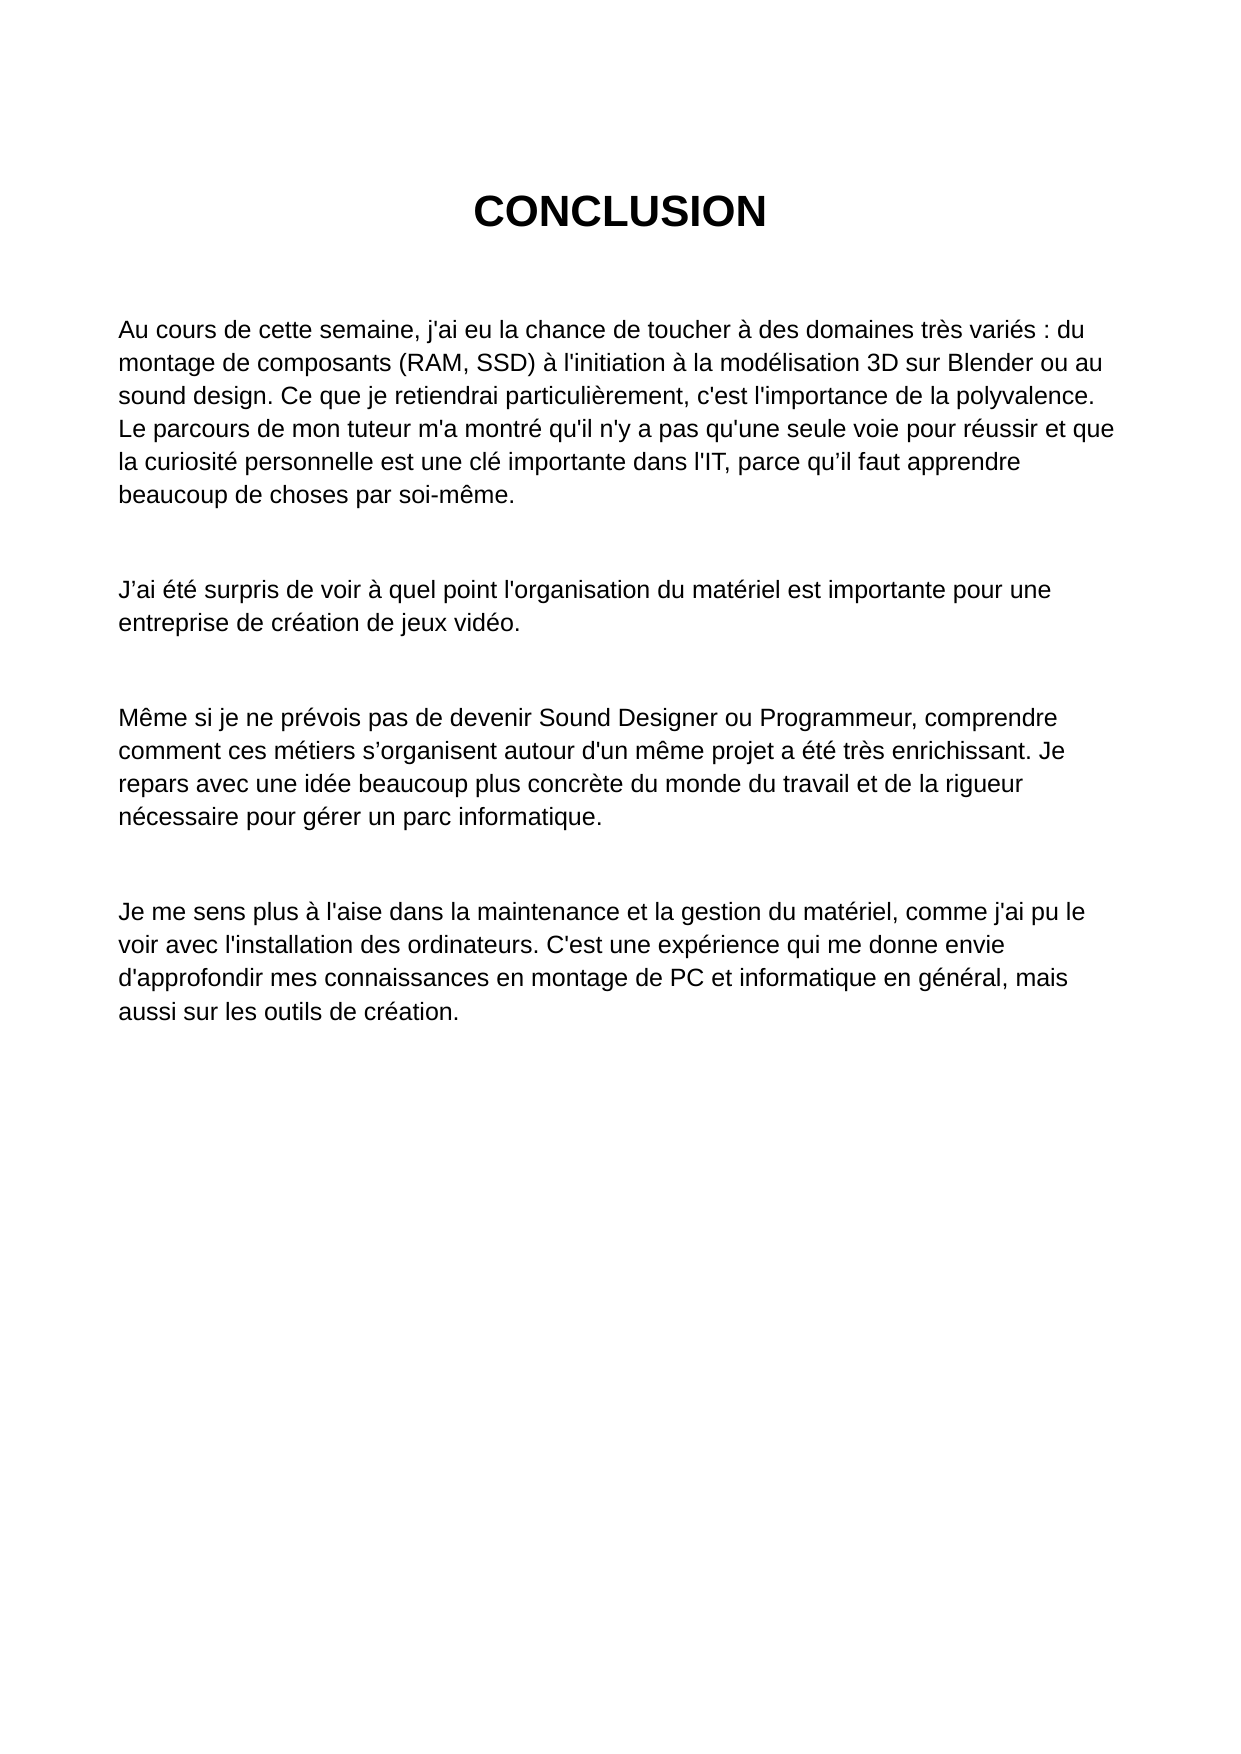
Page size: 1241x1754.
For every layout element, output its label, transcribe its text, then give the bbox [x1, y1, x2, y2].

text J’ai été surpris de voir à quel point l'organisation du matériel est importante pour une entreprise de création de jeux vidéo. [118, 575, 1122, 637]
text CONCLUSION [118, 185, 1122, 236]
text Je me sens plus à l'aise dans la maintenance et la gestion du matériel, comme j'ai pu le voir avec l'installation des ordinateurs. C'est une expérience qui me donne envie d'approfondir mes connaissances en montage de PC et informatique en général, mais aussi sur les outils de création. [118, 897, 1122, 1025]
text Au cours de cette semaine, j'ai eu la chance de toucher à des domaines très variés : du montage de composants (RAM, SSD) à l'initiation à la modélisation 3D sur Blender ou au sound design. Ce que je retiendrai particulièrement, c'est l'importance de la polyvalence. Le parcours de mon tuteur m'a montré qu'il n'y a pas qu'une seule voie pour réussir et que la curiosité personnelle est une clé importante dans l'IT, parce qu’il faut apprendre beaucoup de choses par soi-même. [118, 314, 1122, 508]
text Même si je ne prévois pas de devenir Sound Designer ou Programmeur, comprendre comment ces métiers s’organisent autour d'un même projet a été très enrichissant. Je repars avec une idée beaucoup plus concrète du monde du travail et de la rigueur nécessaire pour gérer un parc informatique. [118, 703, 1122, 831]
